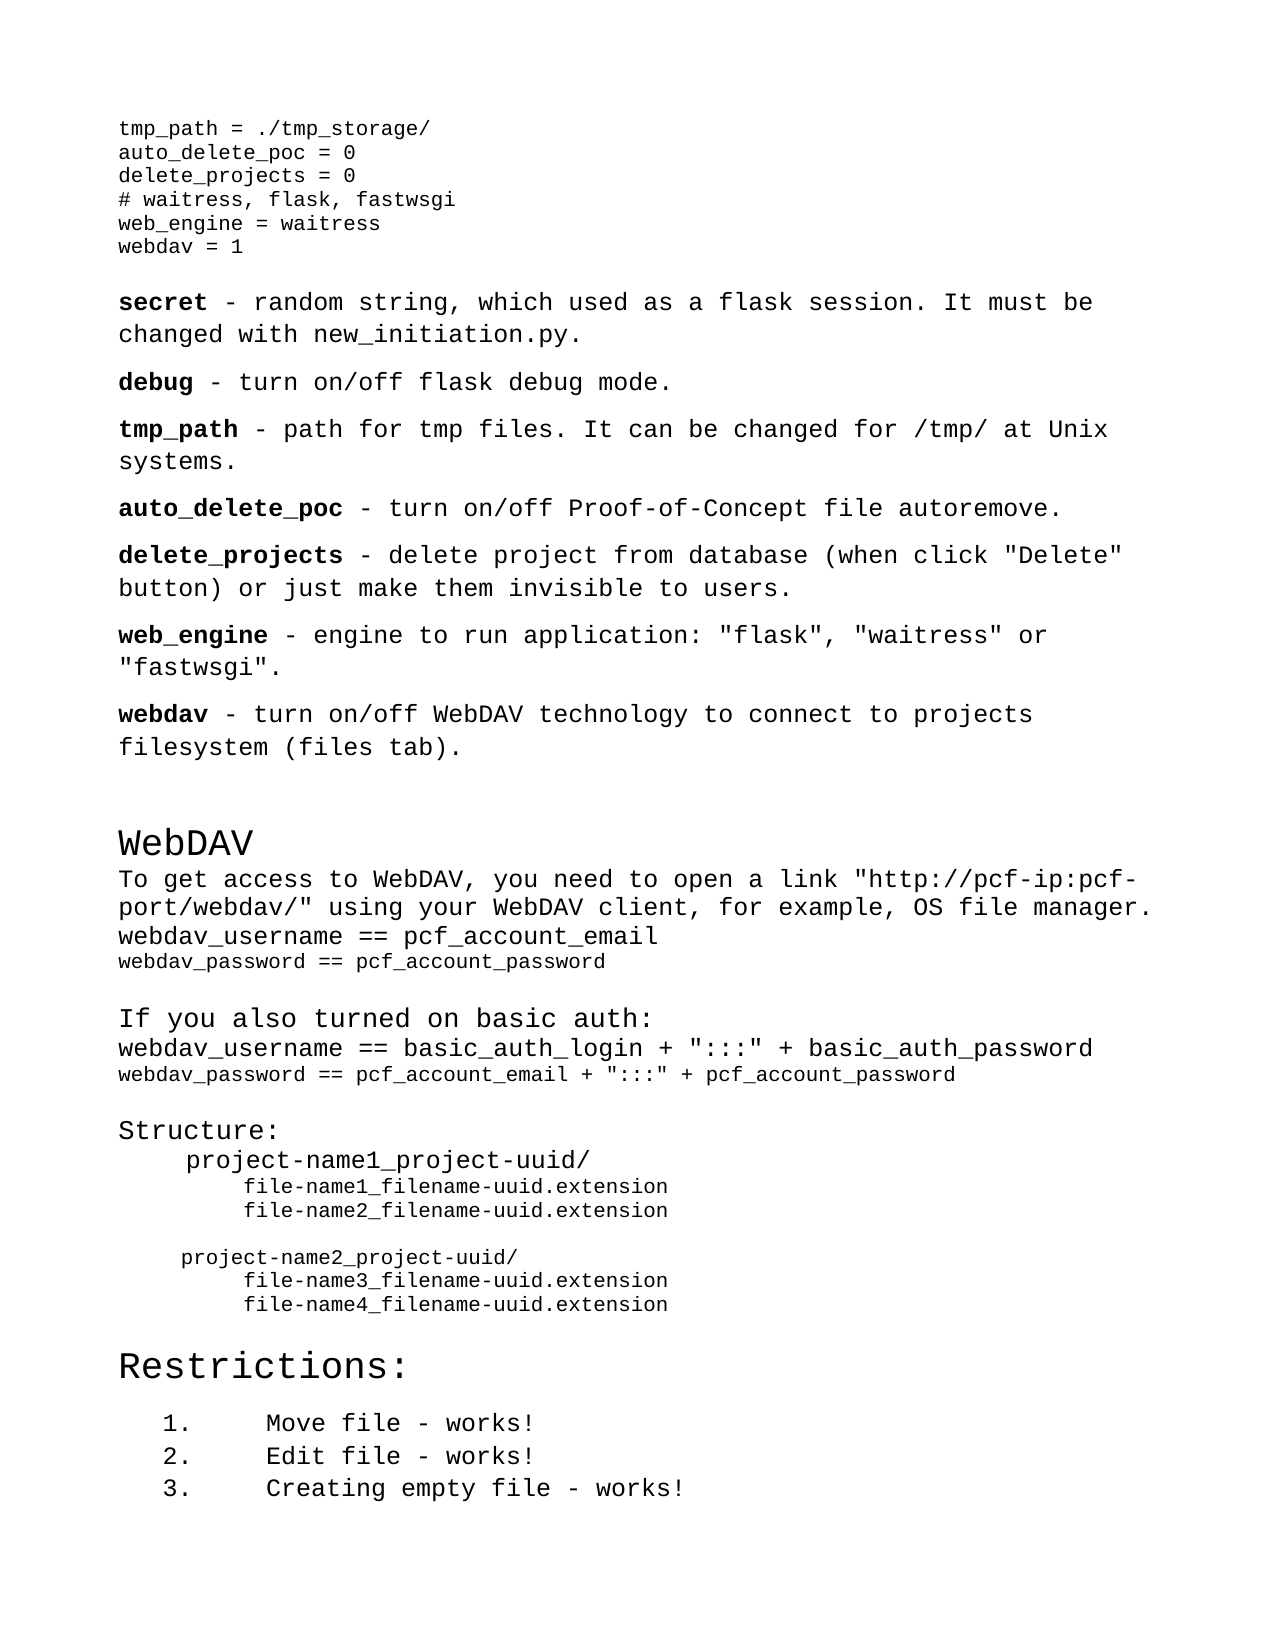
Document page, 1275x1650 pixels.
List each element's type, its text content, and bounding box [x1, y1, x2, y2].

list Creating empty file - works! [162, 1476, 1157, 1504]
text webdav_username == pcf_account_email [118, 923, 1157, 952]
text web_engine - engine to run application: "flask", "waitress" or "fastwsgi". [118, 622, 1157, 683]
text WebDAV [118, 824, 1157, 867]
text file-name4_filename-uuid.extension [118, 1294, 1157, 1318]
text Restrictions: [118, 1347, 1157, 1390]
text project-name1_project-uuid/ [118, 1148, 1157, 1176]
text secret - random string, which used as a flask session. It must be changed with new_initiation.py. [118, 289, 1157, 350]
text webdav_password == pcf_account_email + ":::" + pcf_account_password [118, 1064, 1157, 1087]
text web_engine = waitress [118, 213, 1157, 236]
text auto_delete_poc - turn on/off Proof-of-Concept file autoremove. [118, 496, 1157, 524]
text webdav_username == basic_auth_login + ":::" + basic_auth_password [118, 1035, 1157, 1064]
text debug - turn on/off flask debug mode. [118, 369, 1157, 397]
text # waitress, flask, fastwsgi [118, 189, 1157, 213]
text tmp_path - path for tmp files. It can be changed for /tmp/ at Unix systems. [118, 416, 1157, 477]
list Edit file - works! [162, 1443, 1157, 1472]
list Move file - works! [162, 1411, 1157, 1439]
text If you also turned on basic auth: [118, 1005, 1157, 1035]
text file-name3_filename-uuid.extension [118, 1271, 1157, 1294]
text file-name2_filename-uuid.extension [118, 1199, 1157, 1223]
text delete_projects - delete project from database (when click "Delete" button) or just make them invisible to users. [118, 543, 1157, 604]
text webdav - turn on/off WebDAV technology to connect to projects filesystem (files tab). [118, 702, 1157, 763]
text auto_delete_poc = 0 [118, 142, 1157, 165]
text webdav = 1 [118, 236, 1157, 260]
text webdav_password == pcf_account_password [118, 952, 1157, 975]
text project-name2_project-uuid/ [118, 1247, 1157, 1271]
text To get access to WebDAV, you need to open a link "http://pcf-ip:pcf-port/webdav/" using your WebDAV client, for example, OS file manager. [118, 867, 1157, 923]
text delete_projects = 0 [118, 165, 1157, 189]
text Structure: [118, 1117, 1157, 1148]
text tmp_path = ./tmp_storage/ [118, 118, 1157, 142]
text file-name1_filename-uuid.extension [118, 1176, 1157, 1199]
